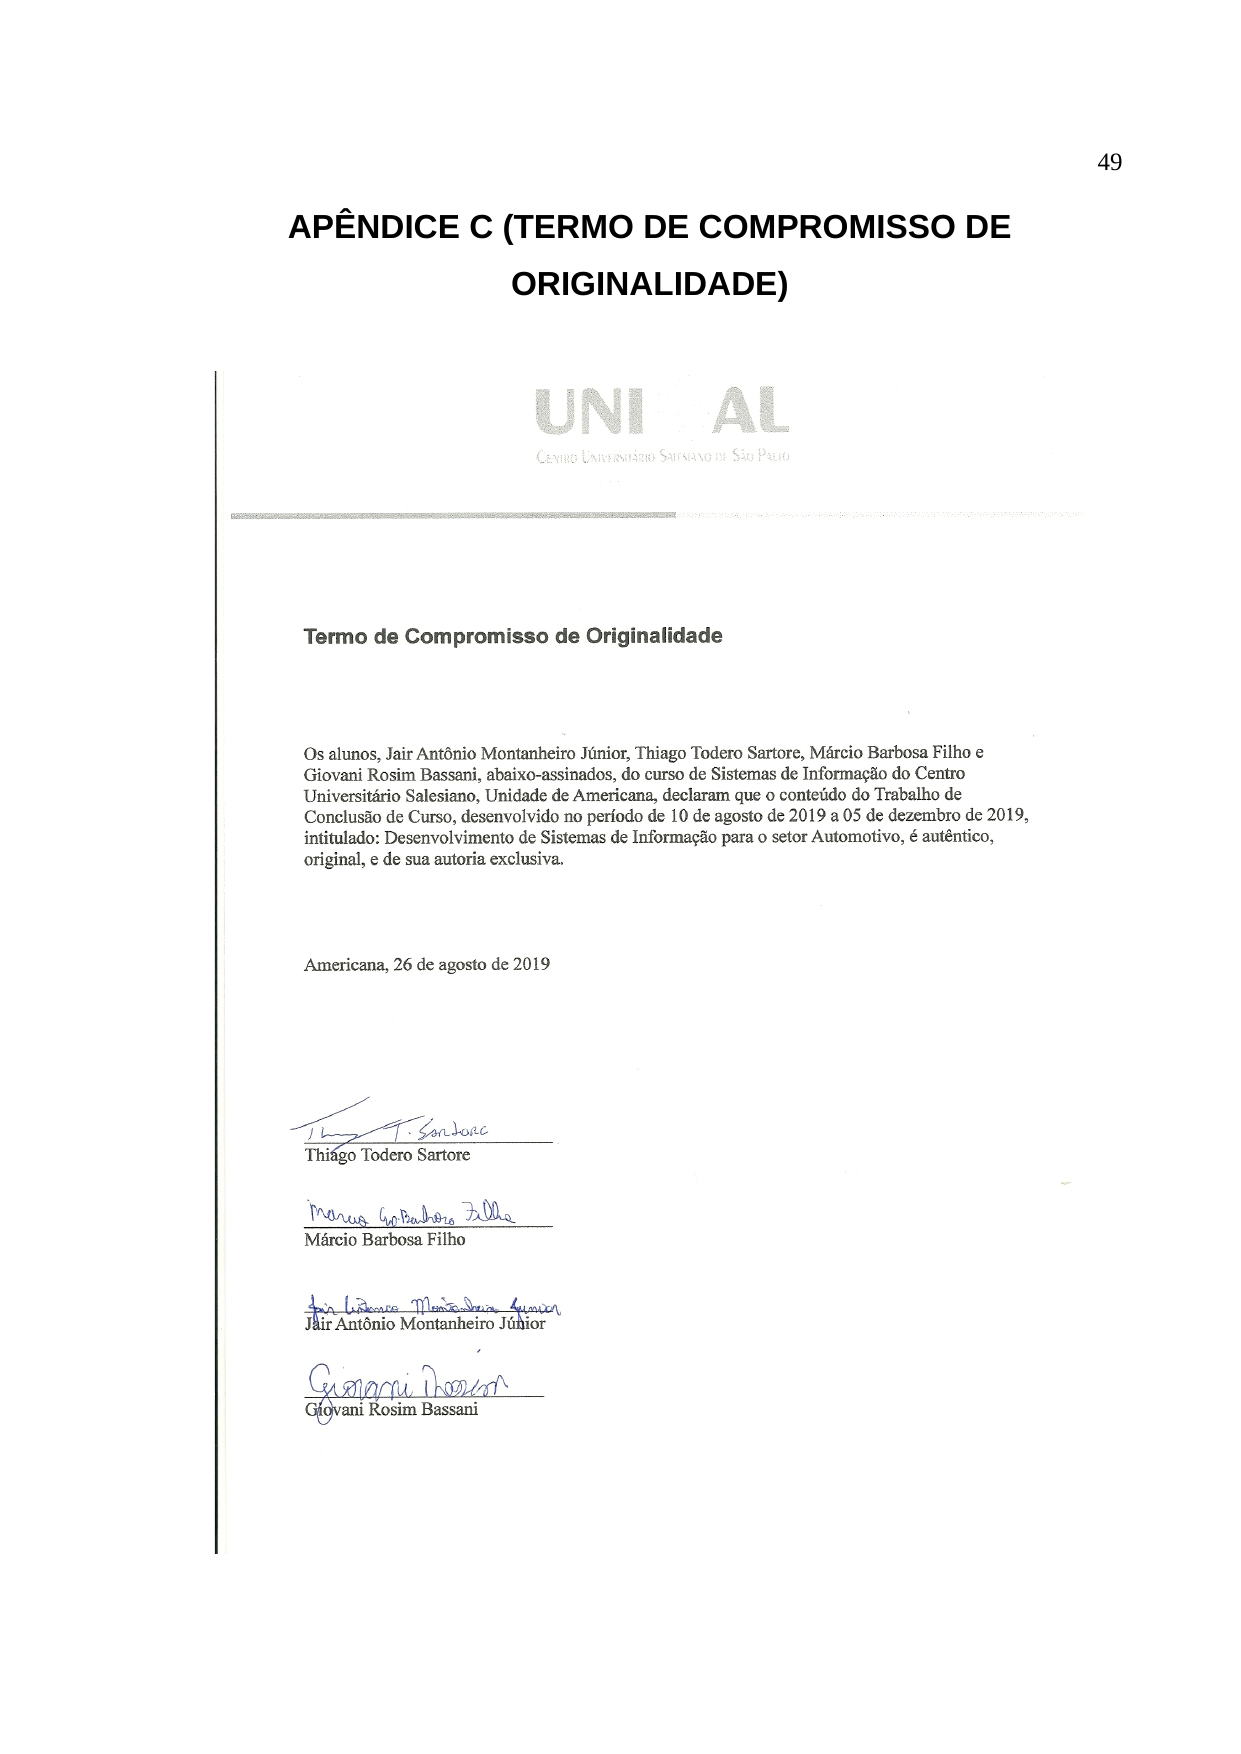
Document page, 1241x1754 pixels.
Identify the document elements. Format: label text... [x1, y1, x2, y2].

subtitle Apêndice C (Termo de compromisso de originalidade) [177, 207, 1122, 303]
picture [214, 371, 1085, 1554]
